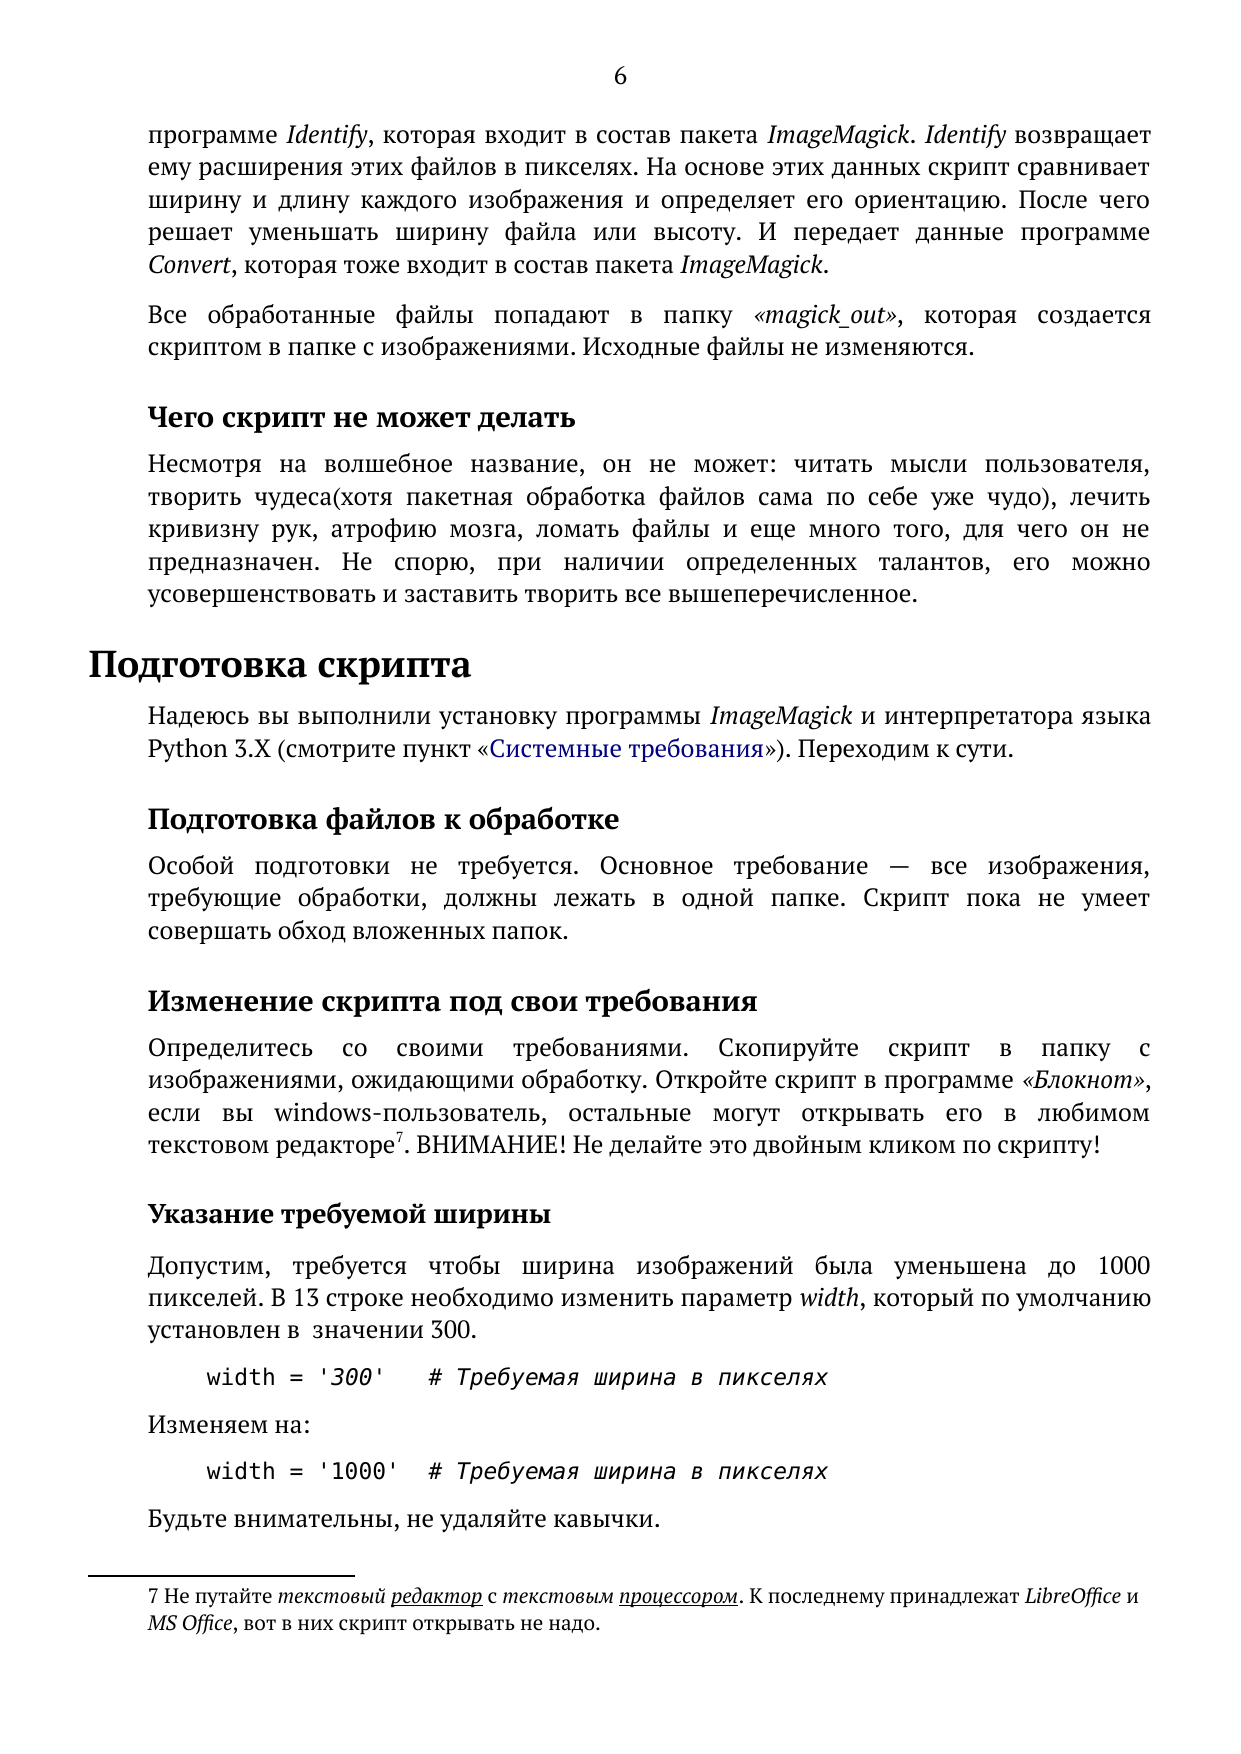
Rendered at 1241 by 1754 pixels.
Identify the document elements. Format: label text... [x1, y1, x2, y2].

subtitle Изменение скрипта под свои требования [148, 981, 1152, 1019]
text Надеюсь вы выполнили установку программы ImageMagick и интерпретатора языка Python 3.X (смотрите пункт «Системные требования»). Переходим к сути. [148, 699, 1152, 764]
subtitle Подготовка скрипта [88, 639, 1152, 687]
text Все обработанные файлы попадают в папку «magick_out», которая создается скриптом в папке с изображениями. Исходные файлы не изменяются. [148, 298, 1152, 362]
text width = '300' # Требуемая ширина в пикселях [207, 1364, 1152, 1390]
subtitle Указание требуемой ширины [148, 1196, 1152, 1231]
text width = '1000' # Требуемая ширина в пикселях [207, 1458, 1152, 1485]
text Определитесь со своими требованиями. Скопируйте скрипт в папку с изображениями, ожидающими обработку. Откройте скрипт в программе «Блокнот», если вы windows-пользователь, остальные могут открывать его в любимом текстовом редакторе. ВНИМАНИЕ! Не делайте это двойным кликом по скрипту! [148, 1031, 1152, 1161]
text Допустим, требуется чтобы ширина изображений была уменьшена до 1000 пикселей. В 13 строке необходимо изменить параметр width, который по умолчанию установлен в значении 300. [148, 1249, 1152, 1346]
subtitle Чего скрипт не может делать [148, 398, 1152, 436]
text Изменяем на: [148, 1408, 1152, 1440]
text Несмотря на волшебное название, он не может: читать мысли пользователя, творить чудеса(хотя пакетная обработка файлов сама по себе уже чудо), лечить кривизну рук, атрофию мозга, ломать файлы и еще много того, для чего он не предназначен. Не спорю, при наличии определенных талантов, его можно усовершенствовать и заставить творить все вышеперечисленное. [148, 447, 1152, 609]
text Особой подготовки не требуется. Основное требование — все изображения, требующие обработки, должны лежать в одной папке. Скрипт пока не умеет совершать обход вложенных папок. [148, 849, 1152, 946]
text Будьте внимательны, не удаляйте кавычки. [148, 1502, 1152, 1535]
text Не путайте текстовый редактор с текстовым процессором. К последнему принадлежат LibreOffice и MS Office, вот в них скрипт открывать не надо. [148, 1582, 1152, 1636]
text программе Identify, которая входит в состав пакета ImageMagick. Identify возвращает ему расширения этих файлов в пикселях. На основе этих данных скрипт сравнивает ширину и длину каждого изображения и определяет его ориентацию. После чего решает уменьшать ширину файла или высоту. И передает данные программе Convert, которая тоже входит в состав пакета ImageMagick. [148, 118, 1152, 280]
subtitle Подготовка файлов к обработке [148, 799, 1152, 837]
